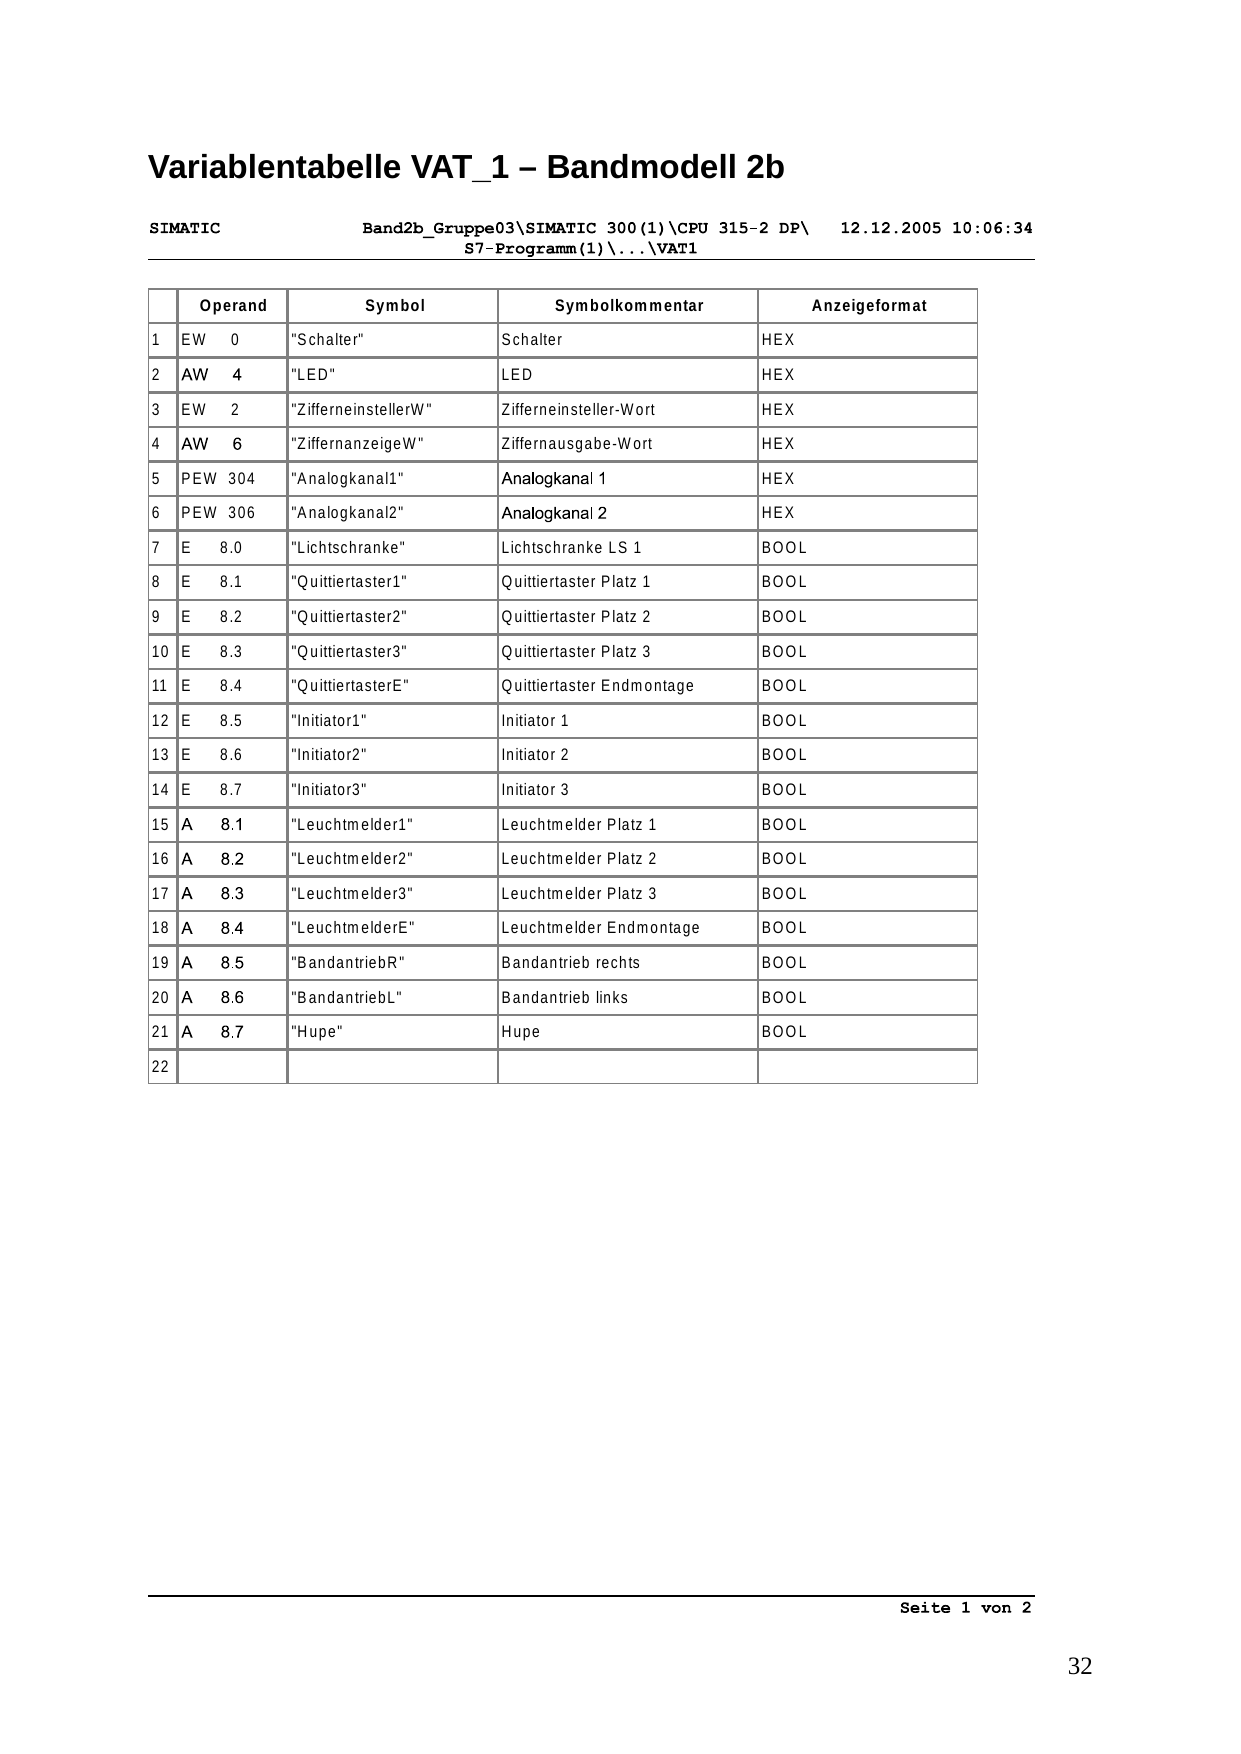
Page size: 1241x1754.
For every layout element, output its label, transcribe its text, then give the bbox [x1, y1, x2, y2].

subtitle Variablentabelle VAT_1 – Bandmodell 2b [148, 148, 1093, 186]
